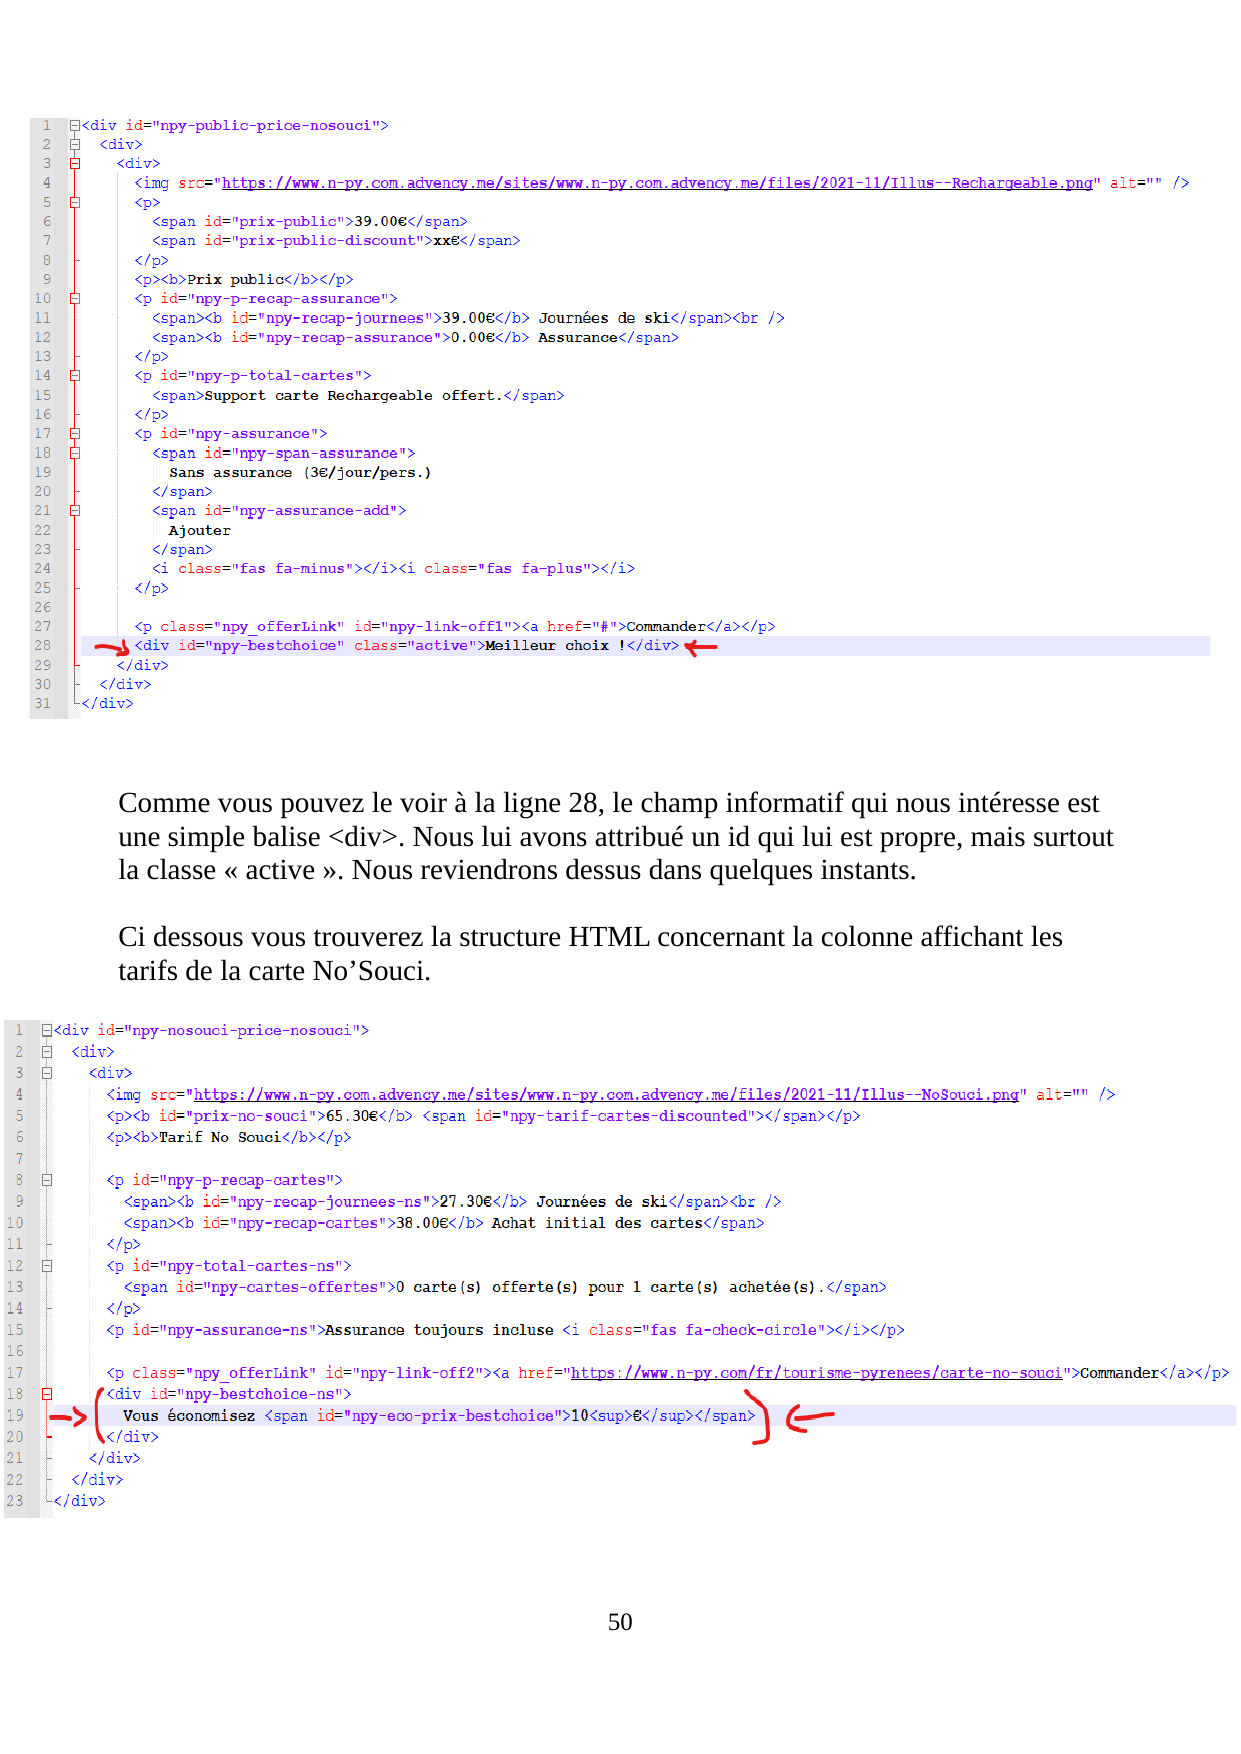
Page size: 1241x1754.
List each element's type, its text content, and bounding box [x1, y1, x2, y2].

picture [3, 1020, 1237, 1518]
picture [29, 118, 1211, 719]
text Comme vous pouvez le voir à la ligne 28, le champ informatif qui nous intéresse est une simple balise <div>. Nous lui avons attribué un id qui lui est propre, mais surtout la classe « active ». Nous reviendrons dessus dans quelques instants. [118, 785, 1122, 886]
text Ci dessous vous trouverez la structure HTML concernant la colonne affichant les tarifs de la carte No’Souci. [118, 919, 1122, 986]
